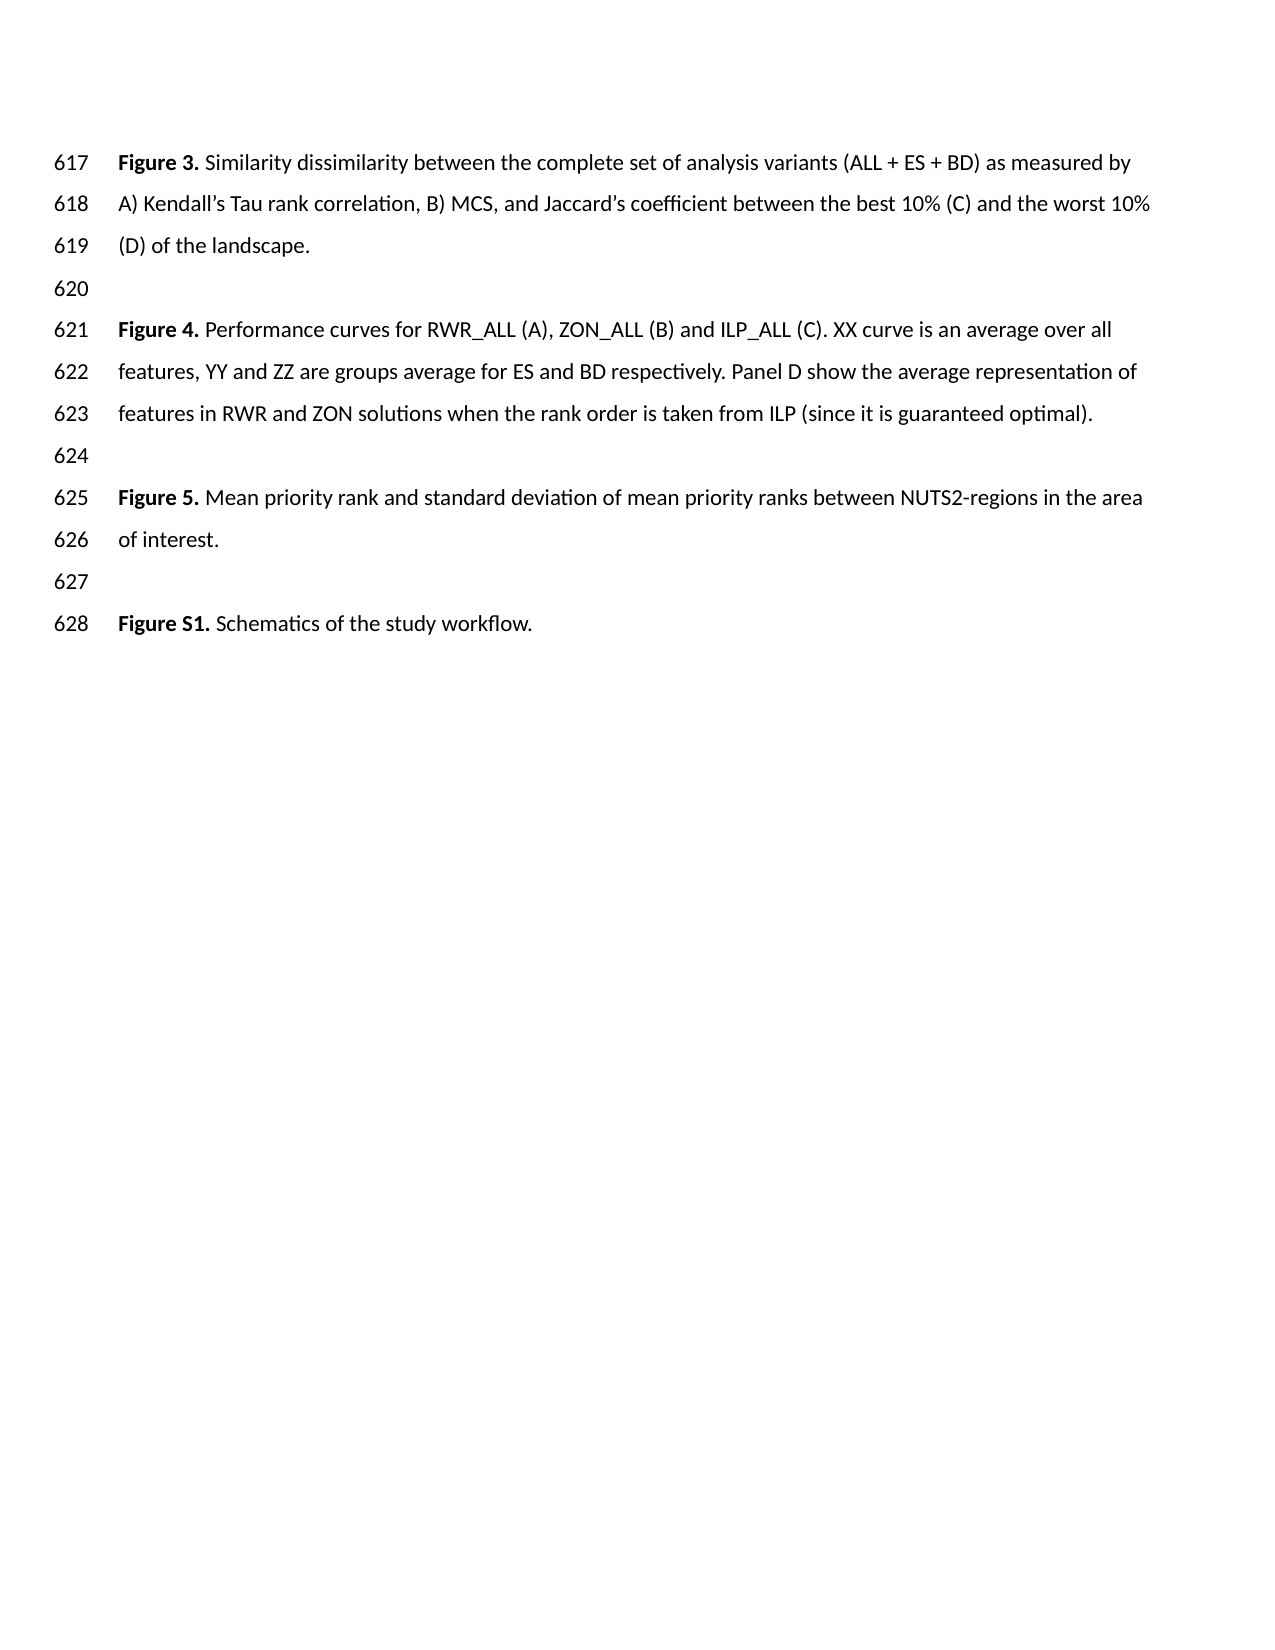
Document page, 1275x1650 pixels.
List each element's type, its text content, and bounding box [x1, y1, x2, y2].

text Figure 5. Mean priority rank and standard deviation of mean priority ranks between NUTS2-regions in the area of interest. [118, 483, 1157, 553]
text Figure 3. Similarity dissimilarity between the complete set of analysis variants (ALL + ES + BD) as measured by A) Kendall’s Tau rank correlation, B) MCS, and Jaccard’s coefficient between the best 10% (C) and the worst 10% (D) of the landscape. [118, 148, 1157, 259]
text Figure 4. Performance curves for RWR_ALL (A), ZON_ALL (B) and ILP_ALL (C). XX curve is an average over all features, YY and ZZ are groups average for ES and BD respectively. Panel D show the average representation of features in RWR and ZON solutions when the rank order is taken from ILP (since it is guaranteed optimal). [118, 316, 1157, 427]
text Figure S1. Schematics of the study workflow. [118, 609, 1157, 637]
